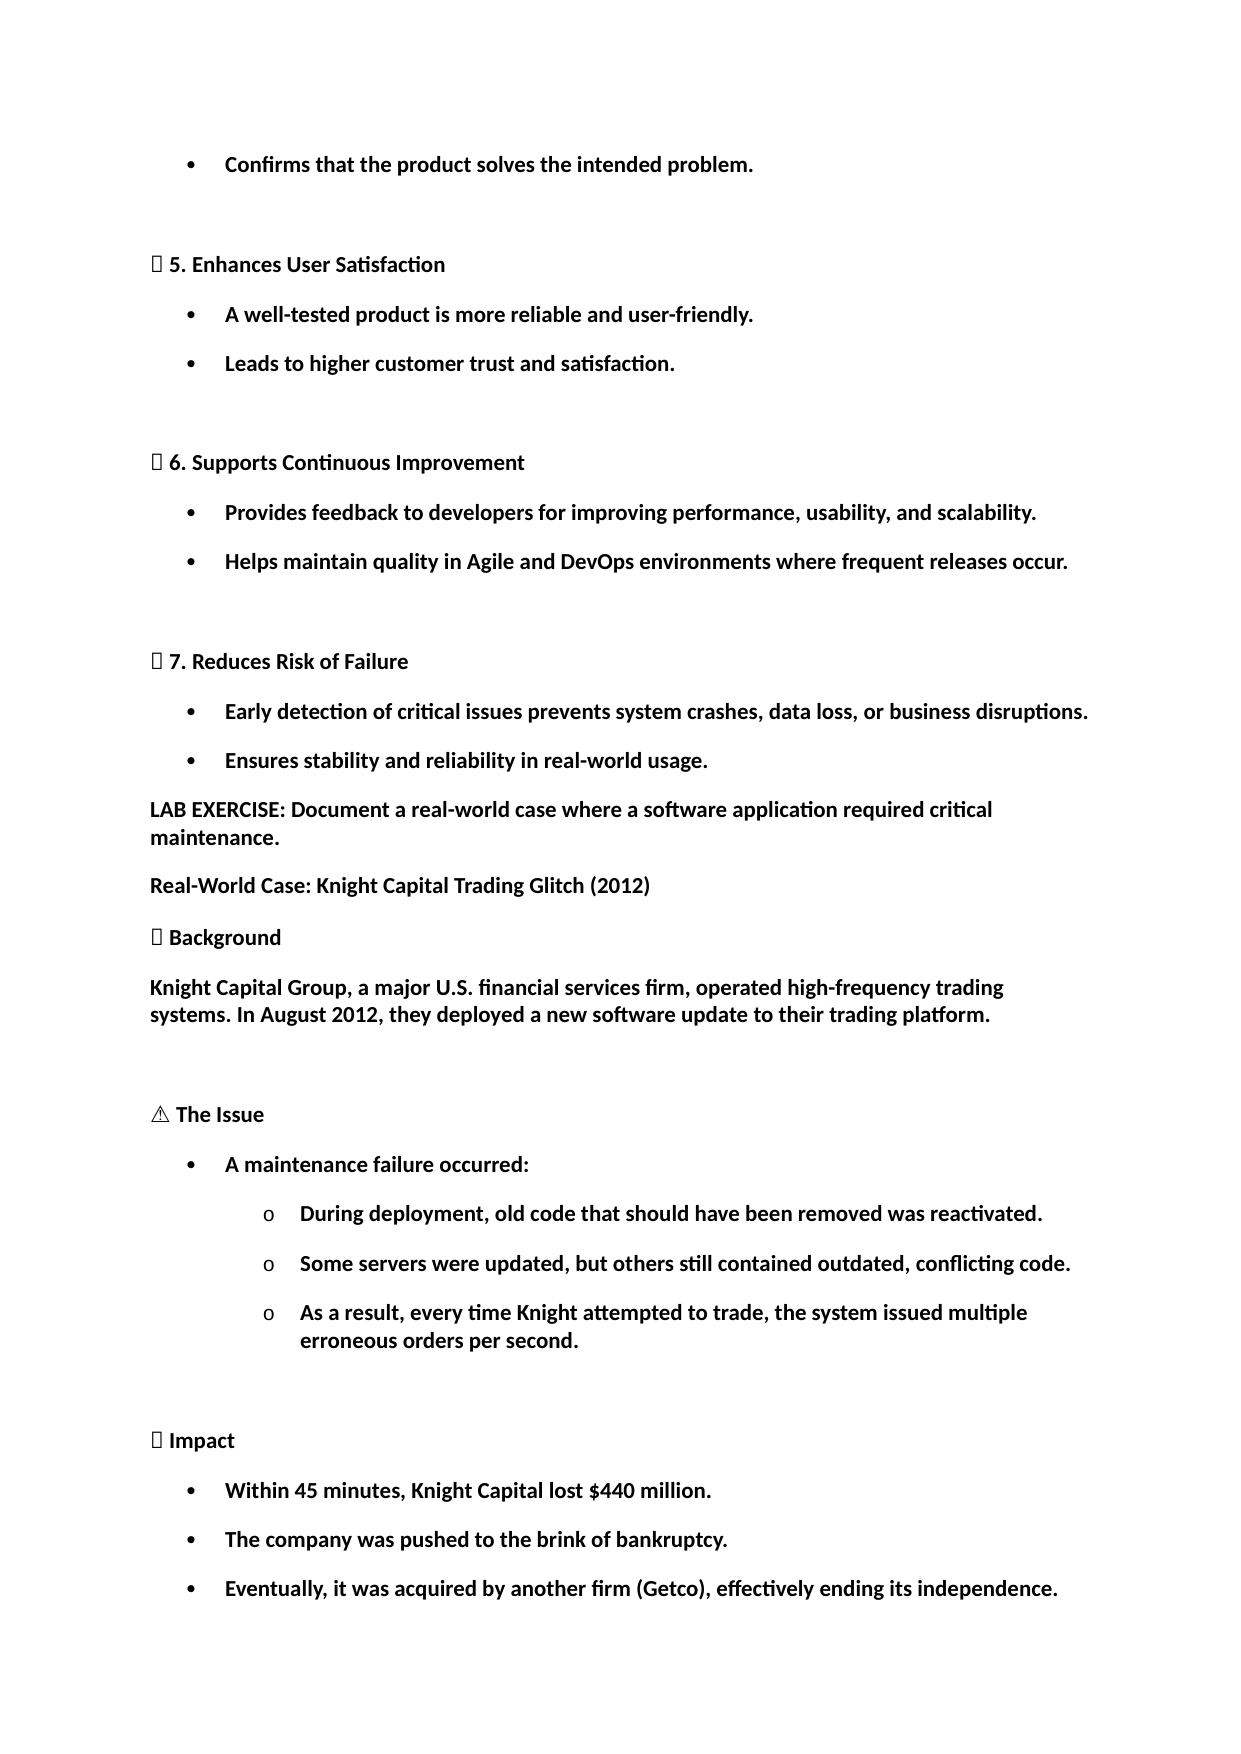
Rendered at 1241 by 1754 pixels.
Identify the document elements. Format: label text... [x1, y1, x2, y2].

list A well-tested product is more reliable and user-friendly. [187, 300, 1090, 328]
text 🔑 6. Supports Continuous Improvement [150, 446, 1090, 478]
text 🔑 5. Enhances User Satisfaction [150, 248, 1090, 279]
text Real-World Case: Knight Capital Trading Glitch (2012) [150, 872, 1090, 900]
list The company was pushed to the brink of bankruptcy. [187, 1525, 1090, 1553]
list Early detection of critical issues prevents system crashes, data loss, or business disruptions. [187, 697, 1090, 725]
list A maintenance failure occurred: [187, 1150, 1090, 1178]
list Within 45 minutes, Knight Capital lost $440 million. [187, 1476, 1090, 1504]
list Helps maintain quality in Agile and DevOps environments where frequent releases occur. [187, 547, 1090, 575]
list Eventually, it was acquired by another firm (Getco), effectively ending its independence. [187, 1574, 1090, 1602]
list Provides feedback to developers for improving performance, usability, and scalability. [187, 498, 1090, 526]
list Ensures stability and reliability in real-world usage. [187, 746, 1090, 774]
text ⚠️ The Issue [150, 1098, 1090, 1129]
text 💥 Impact [150, 1424, 1090, 1456]
text 📌 Background [150, 921, 1090, 952]
text Knight Capital Group, a major U.S. financial services firm, operated high-frequency trading systems. In August 2012, they deployed a new software update to their trading platform. [150, 973, 1090, 1029]
list Confirms that the product solves the intended problem. [187, 150, 1090, 178]
text 🔑 7. Reduces Risk of Failure [150, 645, 1090, 676]
list As a result, every time Knight attempted to trade, the system issued multiple erroneous orders per second. [262, 1298, 1090, 1354]
list Leads to higher customer trust and satisfaction. [187, 349, 1090, 377]
text LAB EXERCISE: Document a real-world case where a software application required critical maintenance. [150, 795, 1090, 851]
list During deployment, old code that should have been removed was reactivated. [262, 1199, 1090, 1228]
list Some servers were updated, but others still contained outdated, conflicting code. [262, 1249, 1090, 1277]
